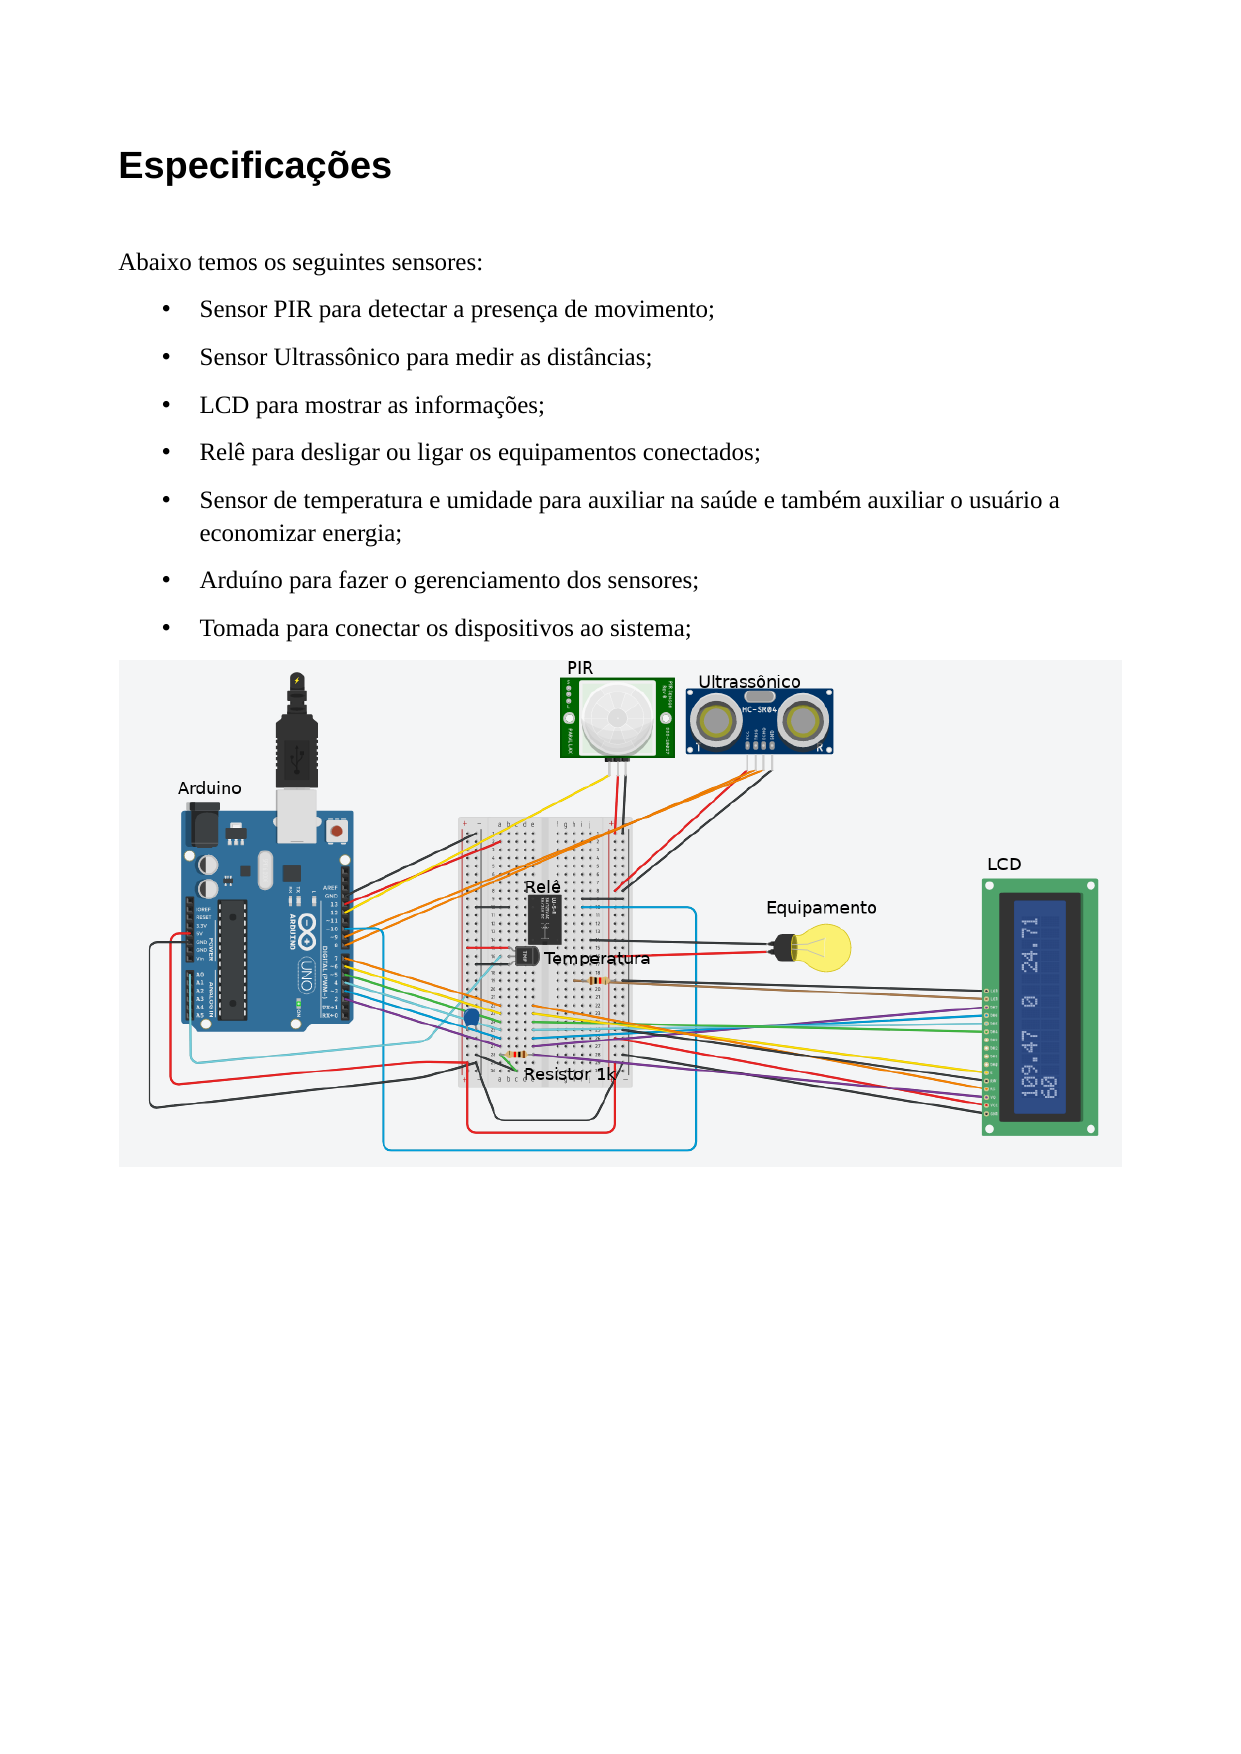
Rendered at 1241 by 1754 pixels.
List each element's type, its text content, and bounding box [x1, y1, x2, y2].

subtitle Especificações [118, 143, 1122, 187]
text Abaixo temos os seguintes sensores: [118, 247, 1122, 276]
list Sensor PIR para detectar a presença de movimento; [162, 294, 1122, 323]
list Tomada para conectar os dispositivos ao sistema; [162, 613, 1122, 642]
list Relê para desligar ou ligar os equipamentos conectados; [162, 437, 1122, 466]
list Arduíno para fazer o gerenciamento dos sensores; [162, 566, 1122, 594]
list Sensor de temperatura e umidade para auxiliar na saúde e também auxiliar o usuário a economizar energia; [162, 485, 1122, 547]
picture [118, 660, 1123, 1167]
list LCD para mostrar as informações; [162, 390, 1122, 418]
list Sensor Ultrassônico para medir as distâncias; [162, 342, 1122, 371]
